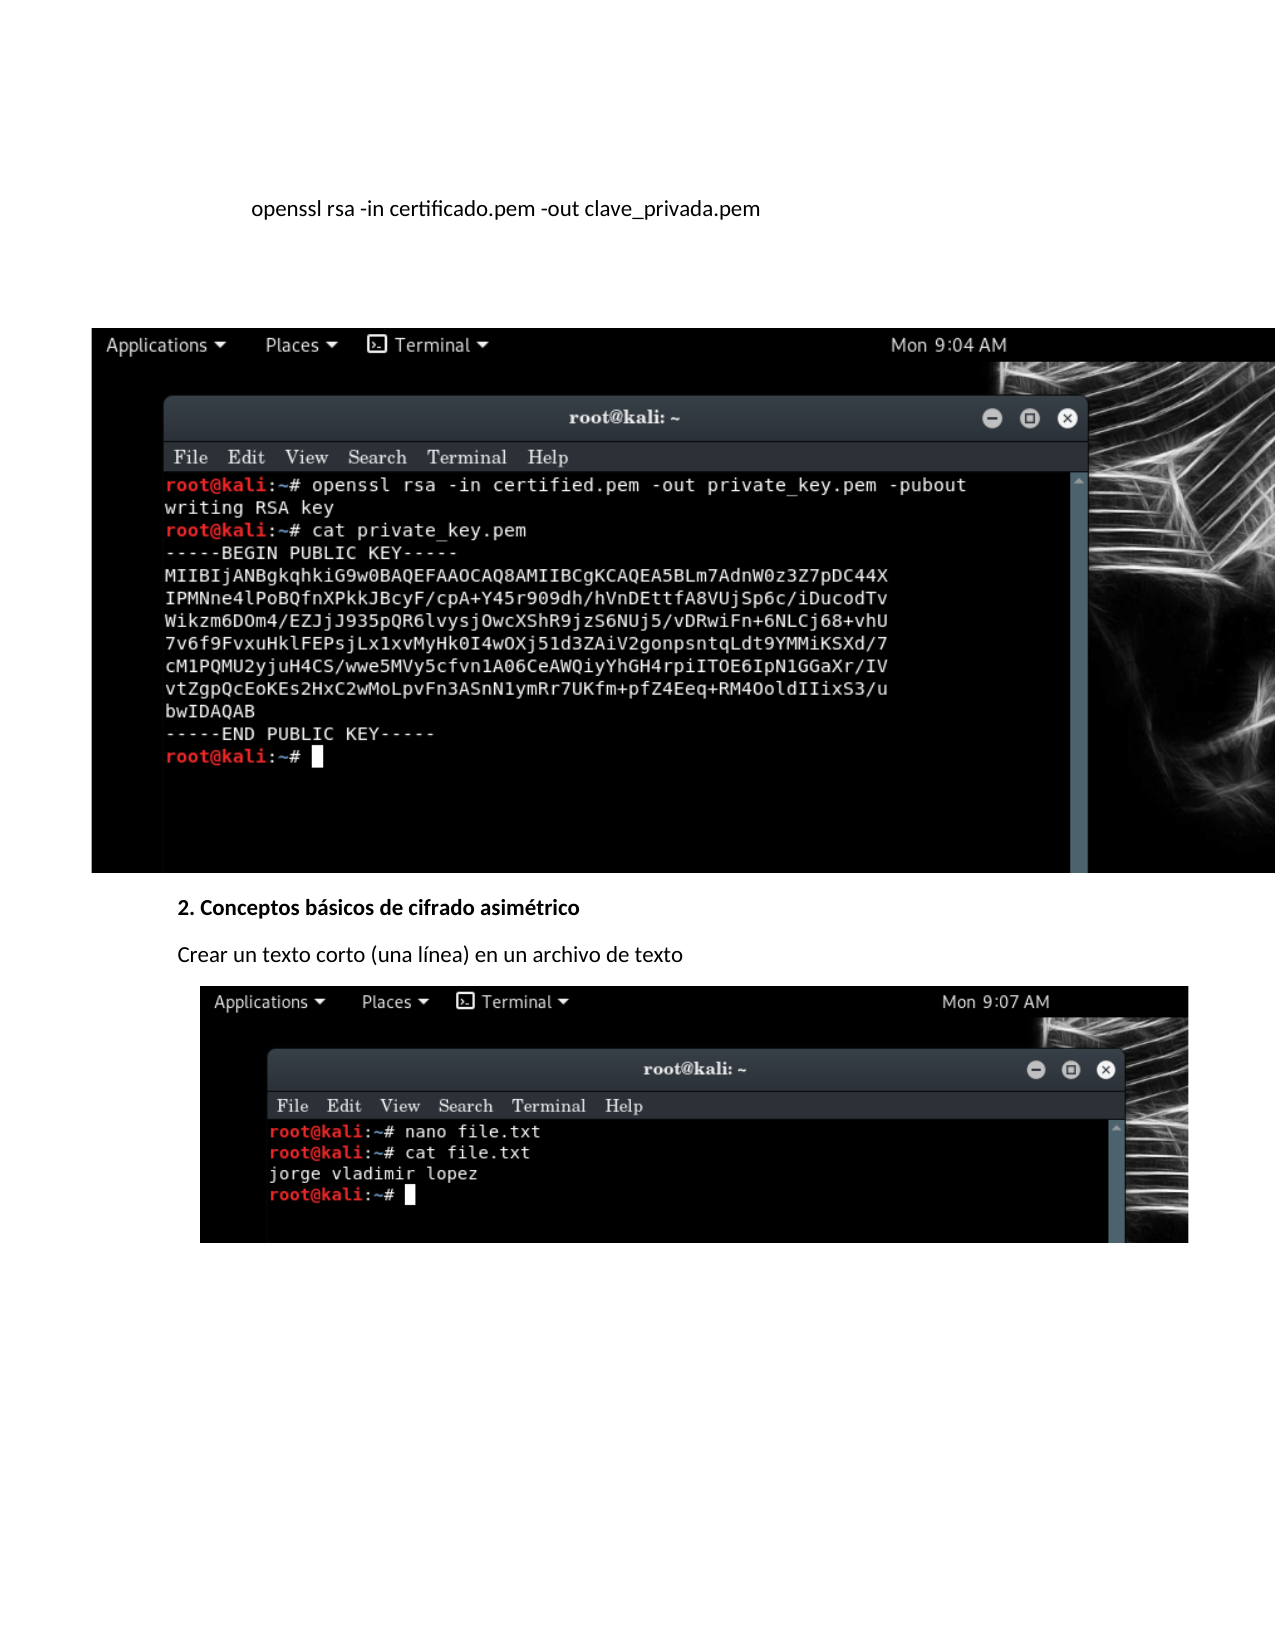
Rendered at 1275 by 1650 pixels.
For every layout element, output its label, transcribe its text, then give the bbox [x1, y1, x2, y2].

text Crear un texto corto (una línea) en un archivo de texto [177, 940, 1098, 968]
text 2. Conceptos básicos de cifrado asimétrico [177, 873, 1098, 921]
text openssl rsa -in certificado.pem -out clave_privada.pem [177, 194, 1098, 222]
picture [91, 328, 1275, 873]
